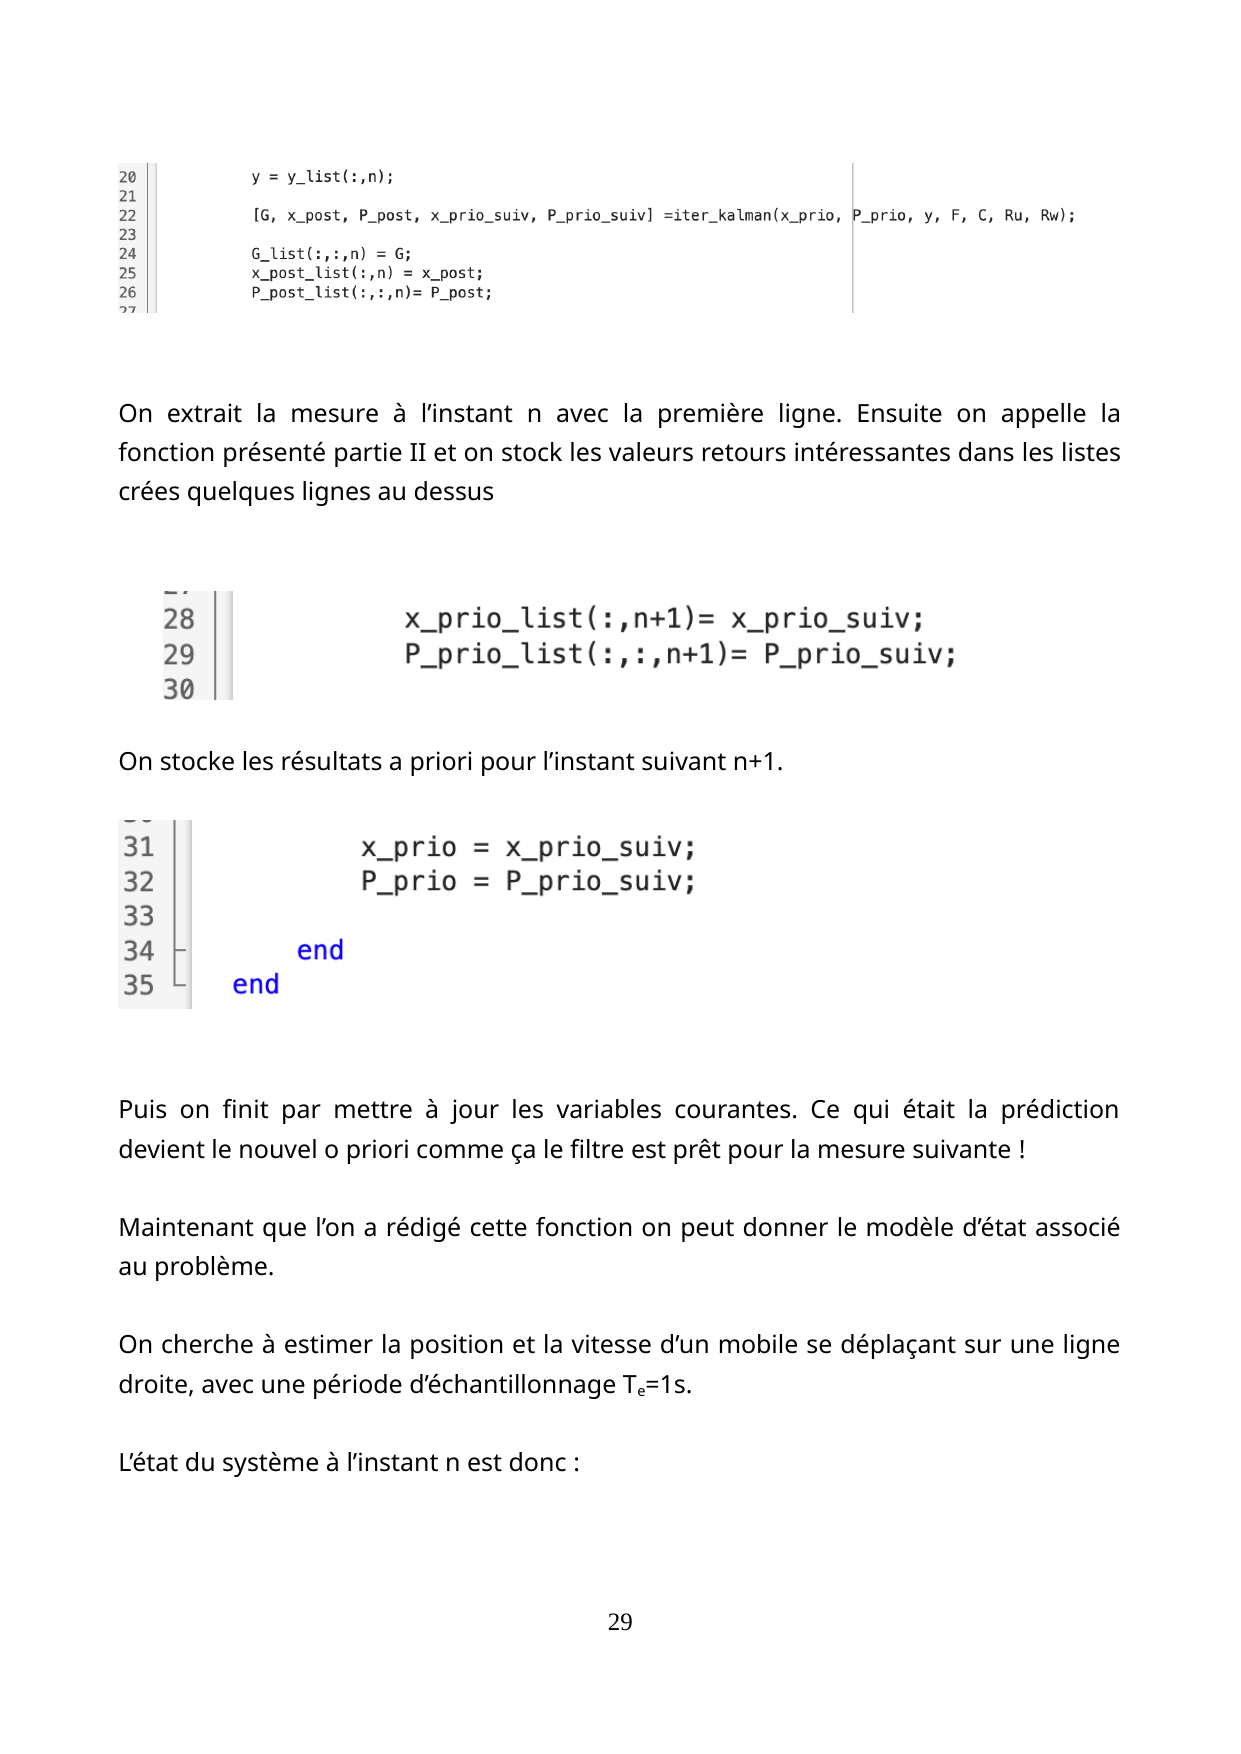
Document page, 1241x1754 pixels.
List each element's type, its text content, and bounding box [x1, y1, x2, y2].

text Puis on finit par mettre à jour les variables courantes. Ce qui était la prédiction devient le nouvel o priori comme ça le filtre est prêt pour la mesure suivante ! [118, 1092, 1122, 1165]
text Maintenant que l’on a rédigé cette fonction on peut donner le modèle d’état associé au problème. [118, 1210, 1122, 1283]
picture [162, 591, 1078, 700]
text On cherche à estimer la position et la vitesse d’un mobile se déplaçant sur une ligne droite, avec une période d’échantillonnage Te=1s. [118, 1327, 1122, 1400]
text On extrait la mesure à l’instant n avec la première ligne. Ensuite on appelle la fonction présenté partie II et on stock les valeurs retours intéressantes dans les listes crées quelques lignes au dessus [118, 396, 1122, 508]
picture [118, 820, 1123, 1009]
text L’état du système à l’instant n est donc : [118, 1445, 1122, 1479]
picture [118, 163, 1123, 313]
text On stocke les résultats a priori pour l’instant suivant n+1. [118, 744, 1122, 778]
